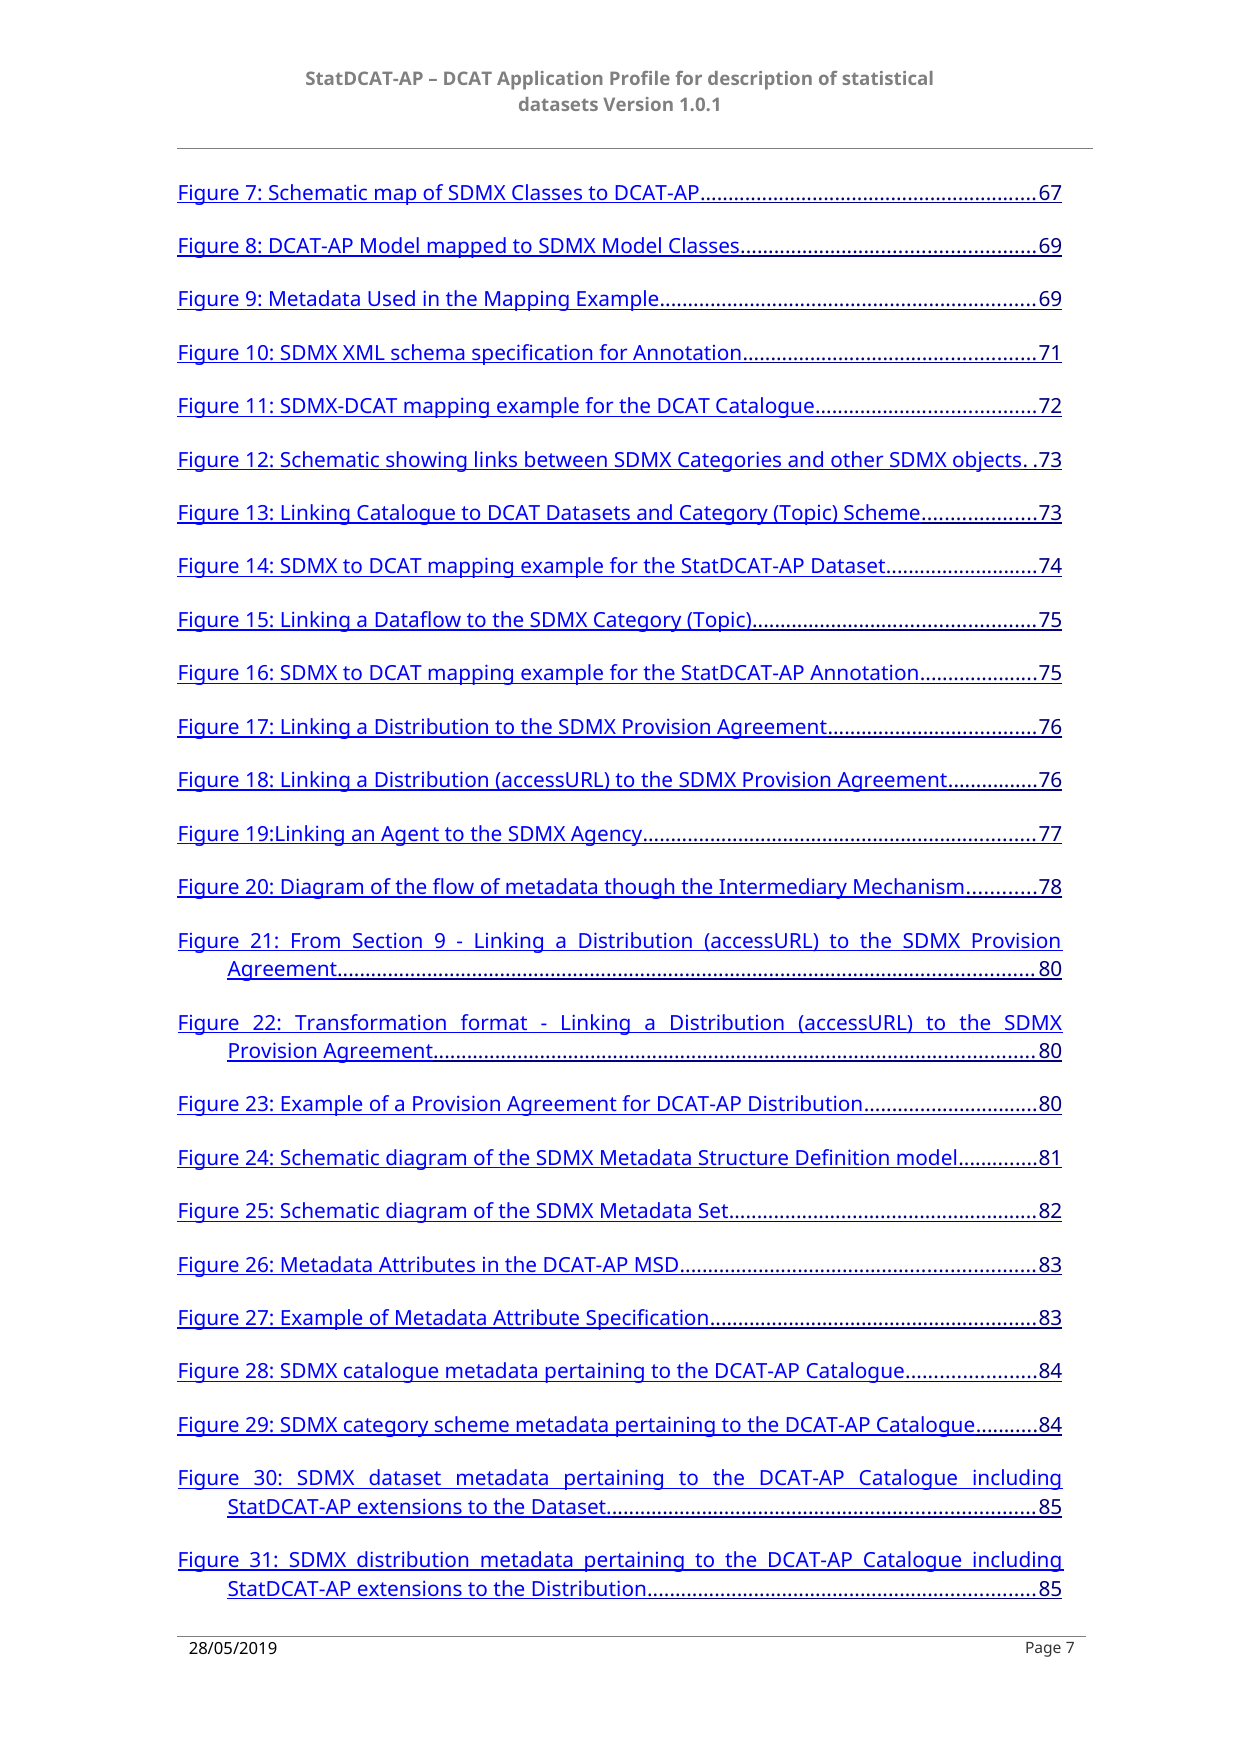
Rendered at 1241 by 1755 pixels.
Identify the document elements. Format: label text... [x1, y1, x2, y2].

text Figure 30: SDMX dataset metadata pertaining to the DCAT-AP Catalogue including StatDCAT-AP extensions to the Dataset. 85 [177, 1463, 1063, 1488]
text Figure 22: Transformation format - Linking a Distribution (accessURL) to the SDMX Provision Agreement 80 [177, 1008, 1063, 1032]
text Figure 8: DCAT-AP Model mapped to SDMX Model Classes 69 [177, 231, 1063, 259]
text Figure 23: Example of a Provision Agreement for DCAT-AP Distribution 80 [177, 1089, 1063, 1118]
text Figure 20: Diagram of the flow of metadata though the Intermediary Mechanism 78 [177, 872, 1063, 901]
text Figure 19:Linking an Agent to the SDMX Agency 77 [177, 819, 1063, 847]
text Figure 10: SDMX XML schema specification for Annotation 71 [177, 338, 1063, 366]
text Figure 27: Example of Metadata Attribute Specification 83 [177, 1303, 1063, 1332]
text Figure 24: Schematic diagram of the SDMX Metadata Structure Definition model 81 [177, 1143, 1063, 1171]
text Figure 21: From Section 9 - Linking a Distribution (accessURL) to the SDMX Provision Agreement 80 [177, 951, 1063, 983]
text Figure 7: Schematic map of SDMX Classes to DCAT-AP 67 [177, 178, 1063, 206]
text Figure 30: SDMX dataset metadata pertaining to the DCAT-AP Catalogue including StatDCAT-AP extensions to the Dataset. 85 [177, 1489, 1063, 1520]
text Figure 14: SDMX to DCAT mapping example for the StatDCAT-AP Dataset 74 [177, 552, 1063, 580]
text Figure 21: From Section 9 - Linking a Distribution (accessURL) to the SDMX Provision Agreement 80 [177, 926, 1063, 950]
text Figure 29: SDMX category scheme metadata pertaining to the DCAT-AP Catalogue 84 [177, 1410, 1063, 1438]
text Figure 13: Linking Catalogue to DCAT Datasets and Category (Topic) Scheme 73 [177, 498, 1063, 527]
text Figure 12: Schematic showing links between SDMX Categories and other SDMX objects 73 [177, 445, 1063, 473]
text Figure 17: Linking a Distribution to the SDMX Provision Agreement 76 [177, 712, 1063, 740]
text Figure 28: SDMX catalogue metadata pertaining to the DCAT-AP Catalogue 84 [177, 1357, 1063, 1385]
text Figure 26: Metadata Attributes in the DCAT-AP MSD 83 [177, 1250, 1063, 1278]
text Figure 31: SDMX distribution metadata pertaining to the DCAT-AP Catalogue including StatDCAT-AP extensions to the Distribution 85 [177, 1570, 1063, 1602]
text Figure 9: Metadata Used in the Mapping Example 69 [177, 284, 1063, 313]
text Figure 25: Schematic diagram of the SDMX Metadata Set 82 [177, 1196, 1063, 1225]
text Figure 22: Transformation format - Linking a Distribution (accessURL) to the SDMX Provision Agreement 80 [177, 1033, 1063, 1064]
text Figure 15: Linking a Dataflow to the SDMX Category (Topic) 75 [177, 605, 1063, 633]
text Figure 11: SDMX-DCAT mapping example for the DCAT Catalogue 72 [177, 391, 1063, 420]
text Figure 31: SDMX distribution metadata pertaining to the DCAT-AP Catalogue including StatDCAT-AP extensions to the Distribution 85 [177, 1545, 1063, 1569]
text Figure 16: SDMX to DCAT mapping example for the StatDCAT-AP Annotation 75 [177, 658, 1063, 687]
text Figure 18: Linking a Distribution (accessURL) to the SDMX Provision Agreement 76 [177, 765, 1063, 794]
